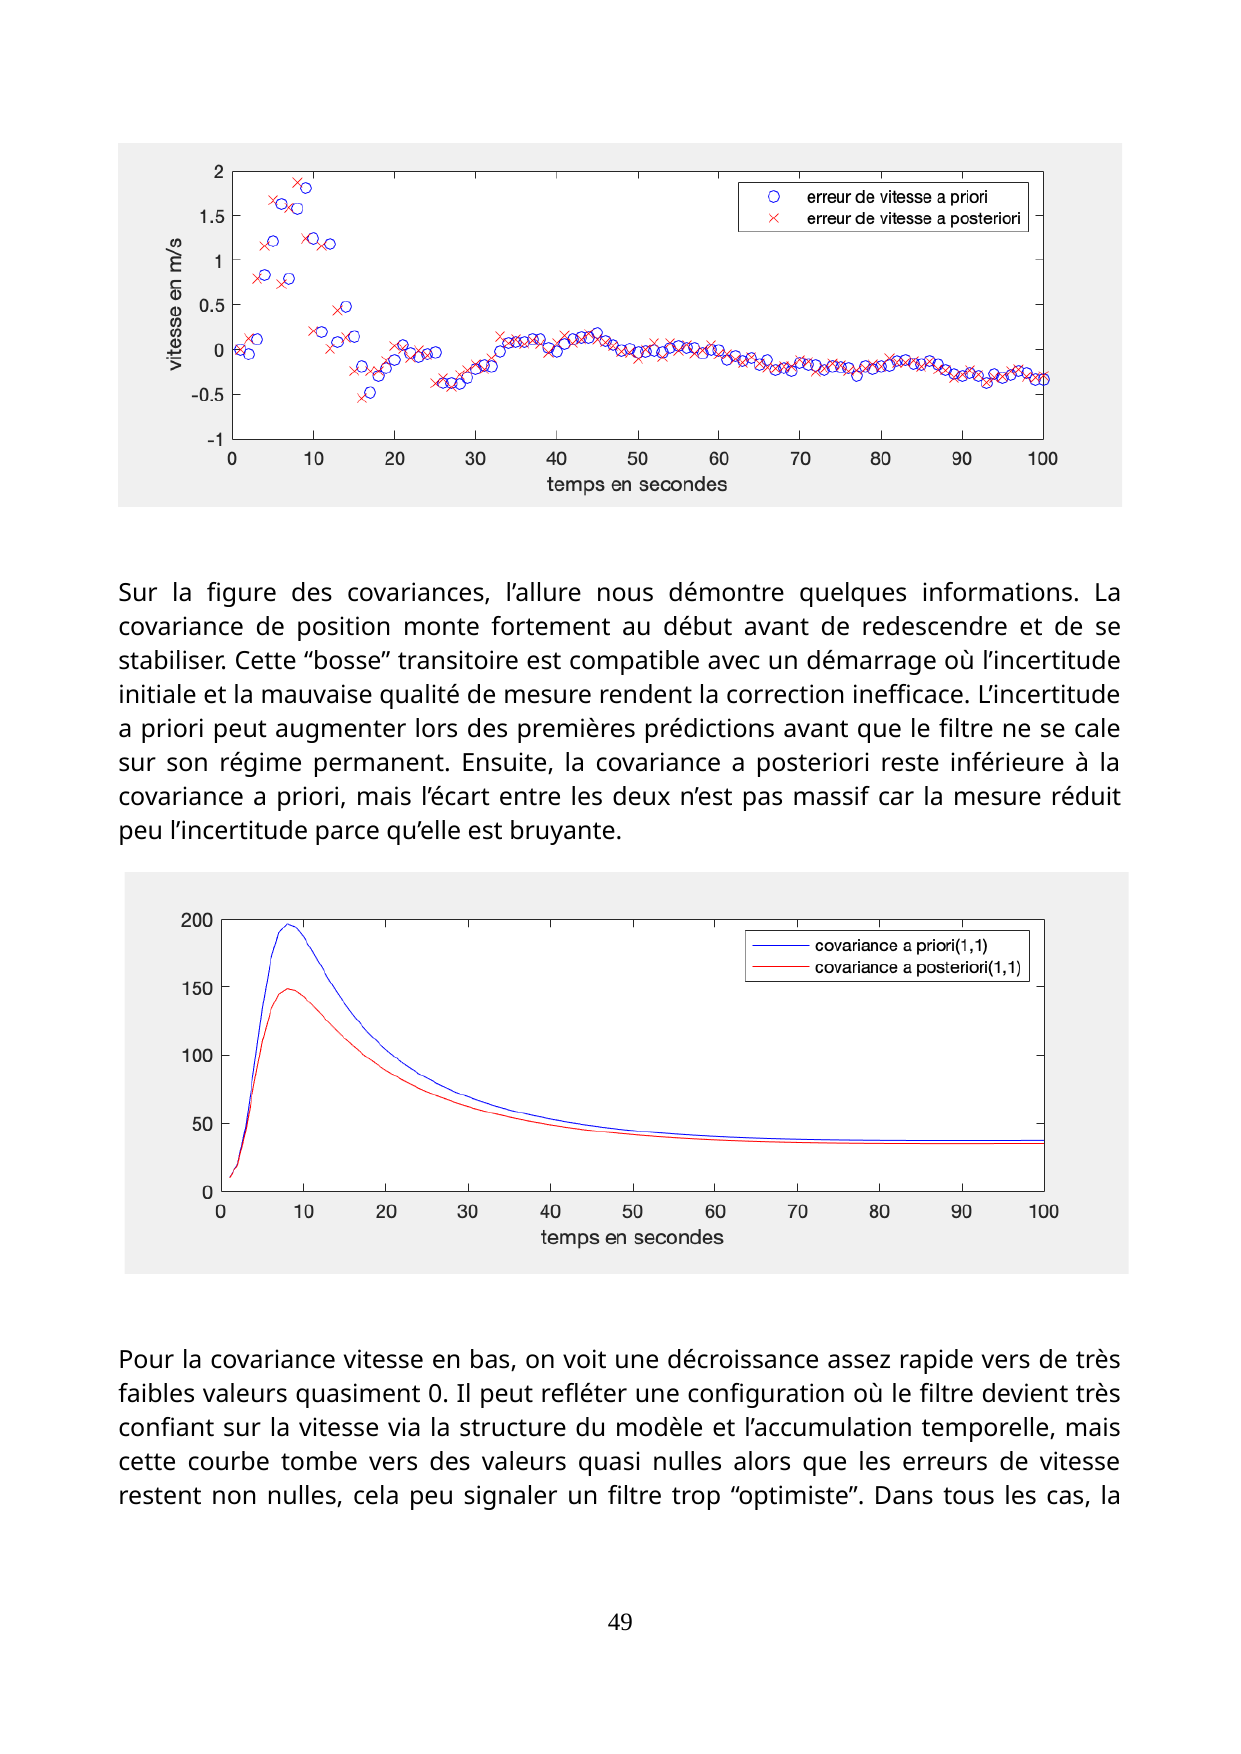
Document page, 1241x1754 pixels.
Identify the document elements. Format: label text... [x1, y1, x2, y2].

picture [118, 143, 1123, 507]
text Sur la figure des covariances, l’allure nous démontre quelques informations. La covariance de position monte fortement au début avant de redescendre et de se stabiliser. Cette “bosse” transitoire est compatible avec un démarrage où l’incertitude initiale et la mauvaise qualité de mesure rendent la correction inefficace. L’incertitude a priori peut augmenter lors des premières prédictions avant que le filtre ne se cale sur son régime permanent. Ensuite, la covariance a posteriori reste inférieure à la covariance a priori, mais l’écart entre les deux n’est pas massif car la mesure réduit peu l’incertitude parce qu’elle est bruyante. [118, 574, 1122, 847]
picture [124, 872, 1129, 1274]
text Pour la covariance vitesse en bas, on voit une décroissance assez rapide vers de très faibles valeurs quasiment 0. Il peut refléter une configuration où le filtre devient très confiant sur la vitesse via la structure du modèle et l’accumulation temporelle, mais cette courbe tombe vers des valeurs quasi nulles alors que les erreurs de vitesse restent non nulles, cela peu signaler un filtre trop “optimiste”. Dans tous les cas, la [118, 1341, 1122, 1512]
